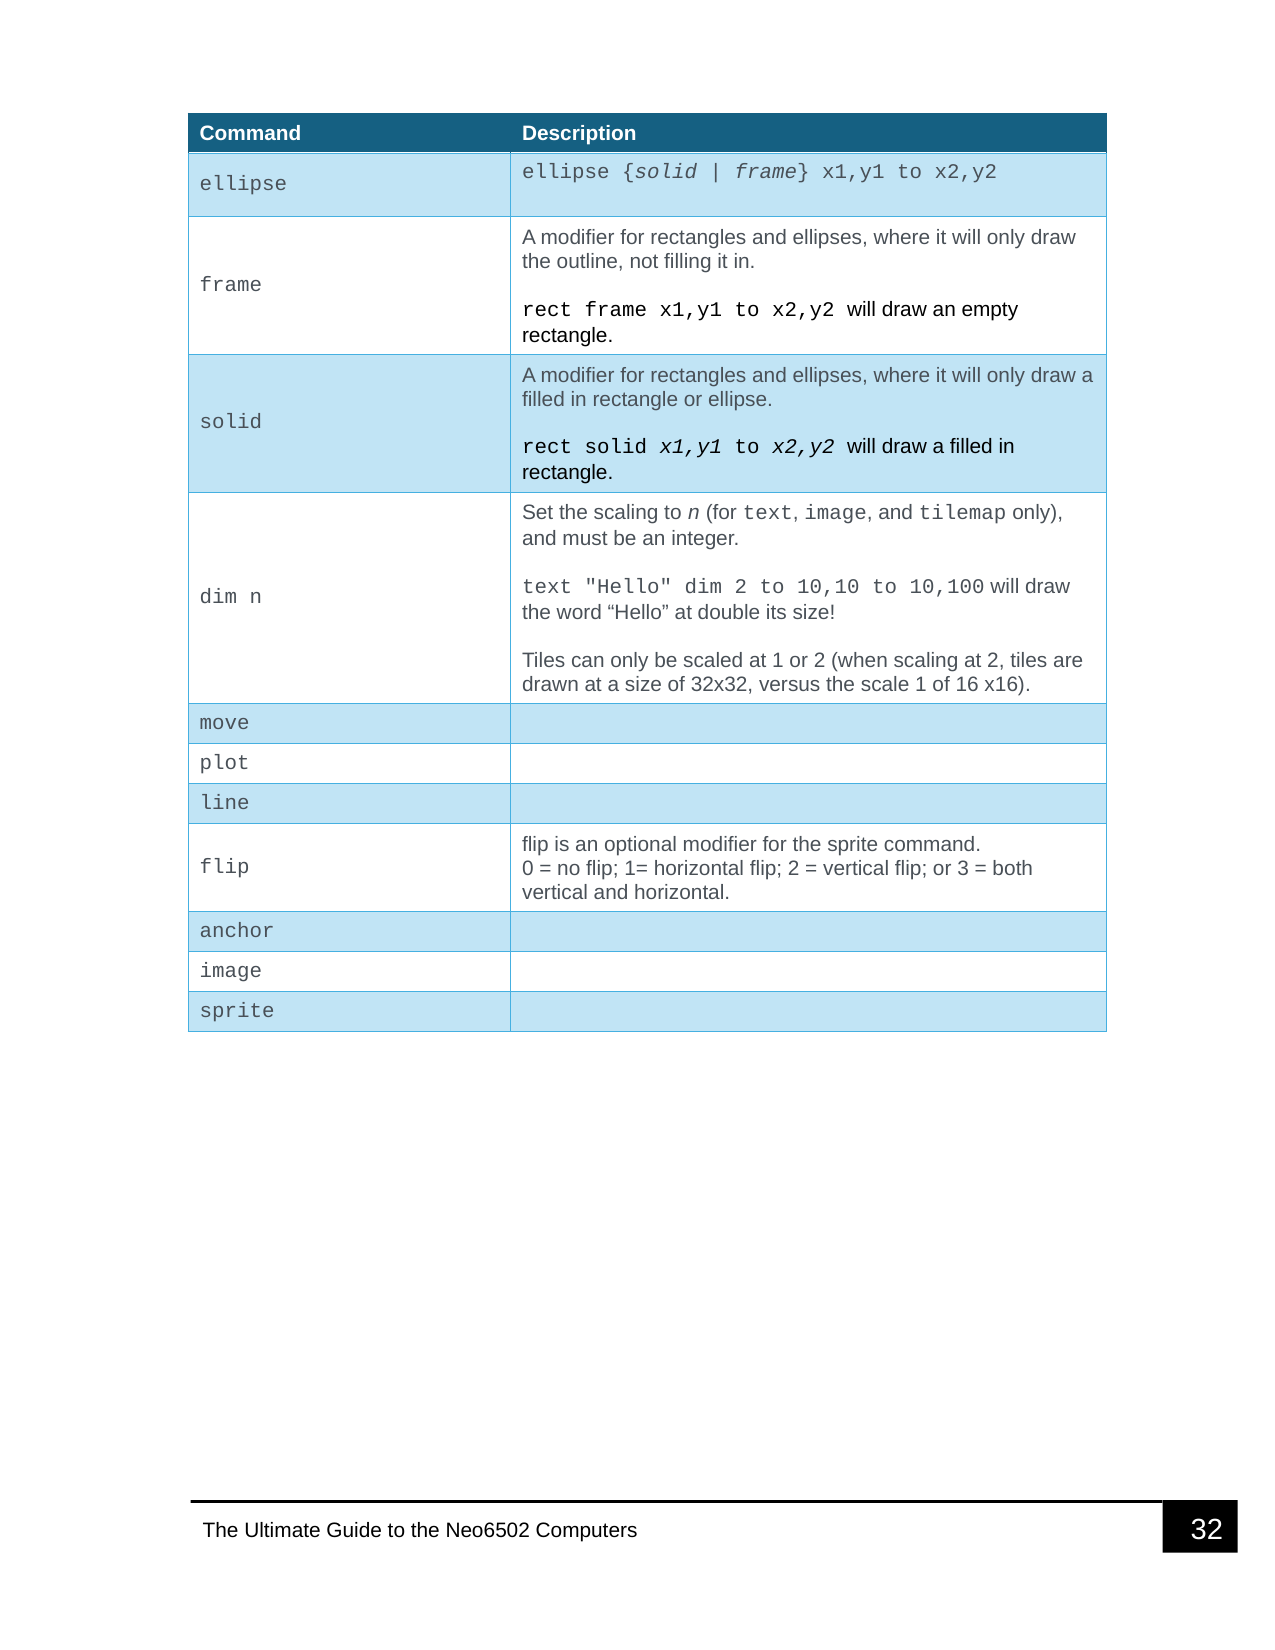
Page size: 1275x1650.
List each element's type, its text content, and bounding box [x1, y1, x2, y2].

table_cell sprite [189, 992, 510, 1031]
table_cell [511, 744, 1106, 783]
table_cell plot [189, 744, 510, 783]
table_cell flip is an optional modifier for the sprite command. 0 = no flip; 1= horizontal flip; 2 = vertical flip; or 3 = both vertical and horizontal. [511, 824, 1106, 911]
table_cell [511, 704, 1106, 743]
table_cell anchor [189, 912, 510, 951]
table_cell Set the scaling to n (for text, image, and tilemap only), and must be an integer. text "Hello" dim 2 to 10,10 to 10,100 will draw the word “Hello” at double its size! Tiles can only be scaled at 1 or 2 (when scaling at 2, tiles are drawn at a size of 32x32, versus the scale 1 of 16 x16). [511, 493, 1106, 703]
table_cell ellipse [189, 154, 510, 216]
table_cell A modifier for rectangles and ellipses, where it will only draw the outline, not filling it in. rect frame x1,y1 to x2,y2 will draw an empty rectangle. [511, 217, 1106, 354]
table_cell move [189, 704, 510, 743]
table_cell [511, 952, 1106, 991]
table_cell [511, 992, 1106, 1031]
table_cell frame [189, 217, 510, 354]
table_cell solid [189, 355, 510, 492]
table_cell image [189, 952, 510, 991]
table_cell [511, 912, 1106, 951]
table_cell line [189, 784, 510, 823]
table_cell [511, 784, 1106, 823]
table_header Description [511, 114, 1106, 152]
table_cell flip [189, 824, 510, 911]
table_header Command [189, 114, 510, 152]
table_cell ellipse {solid | frame} x1,y1 to x2,y2 [511, 154, 1106, 216]
table_cell A modifier for rectangles and ellipses, where it will only draw a filled in rectangle or ellipse. rect solid x1,y1 to x2,y2 will draw a filled in rectangle. [511, 355, 1106, 492]
table_cell dim n [189, 493, 510, 703]
